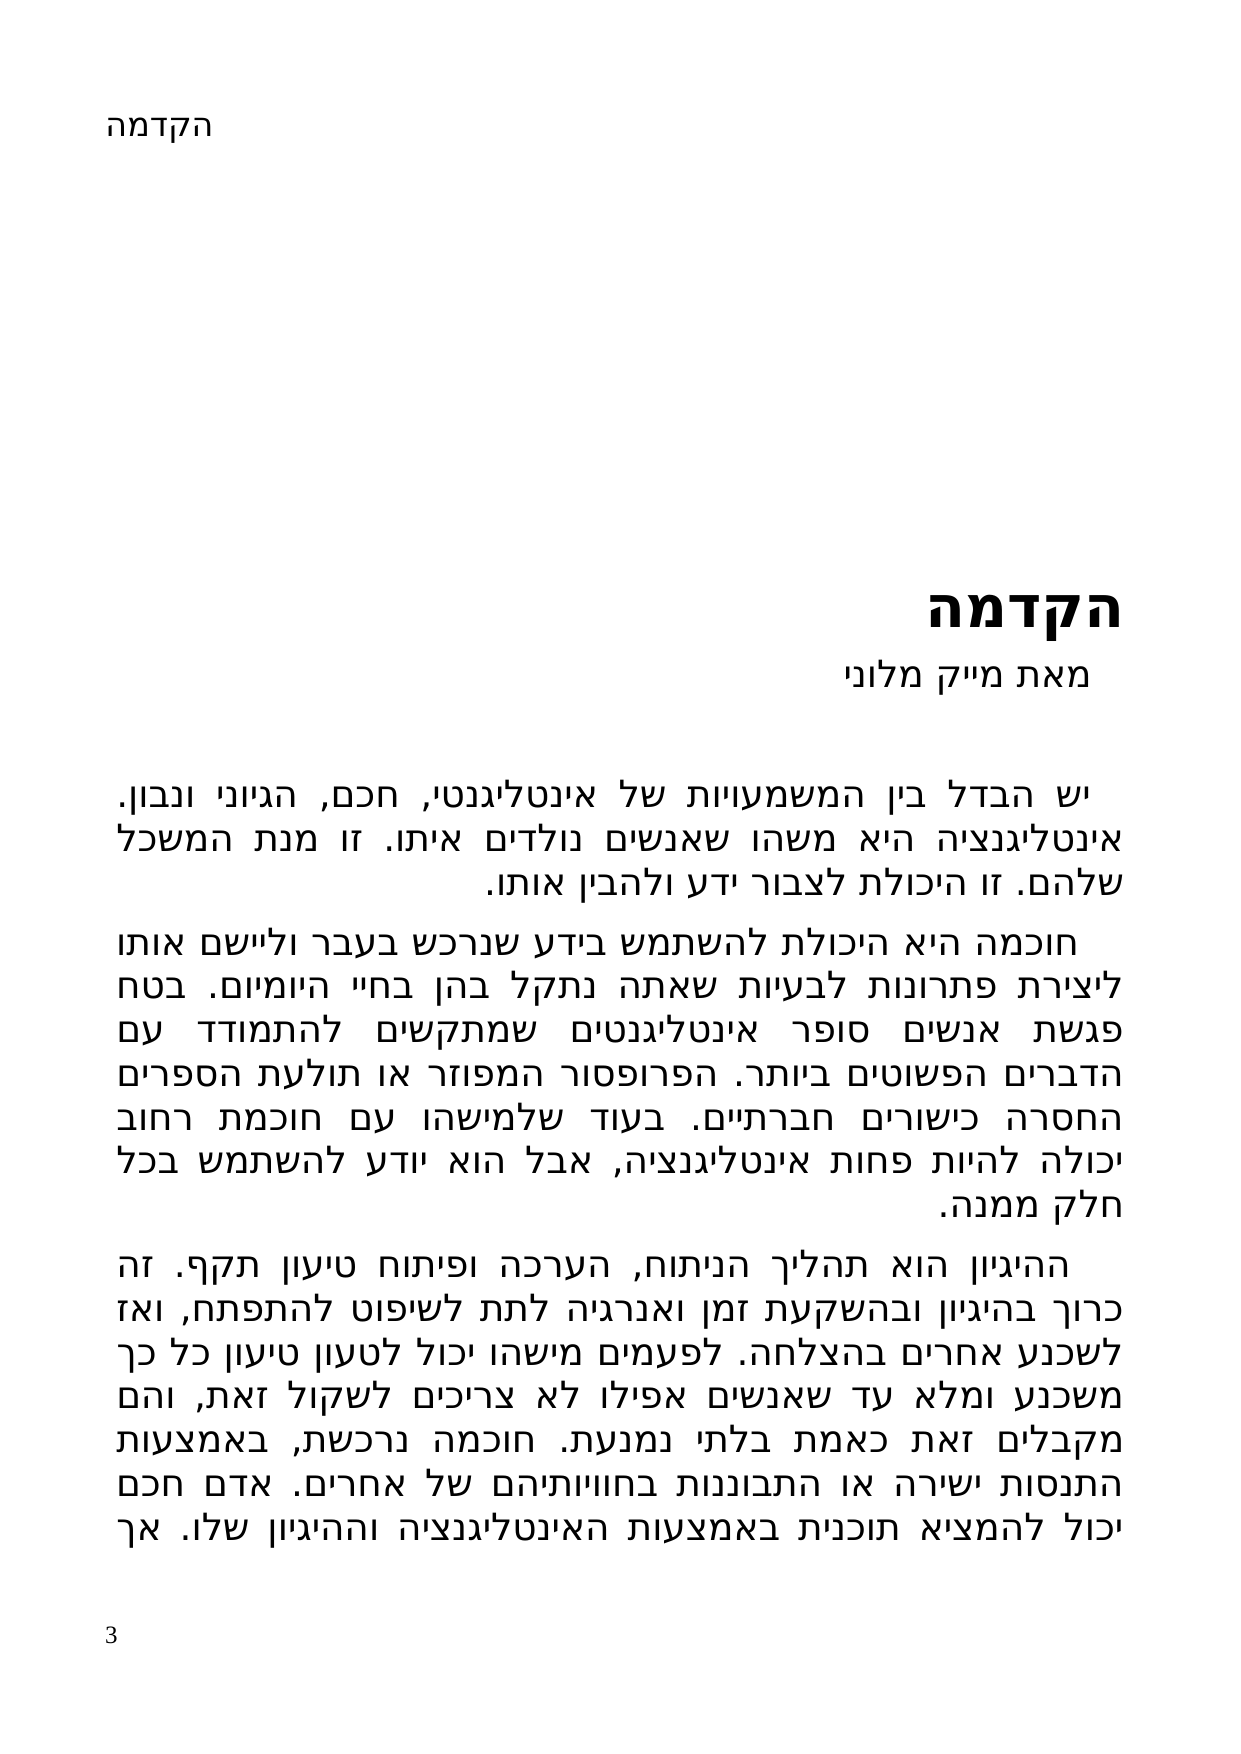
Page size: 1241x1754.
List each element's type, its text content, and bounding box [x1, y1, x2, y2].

subtitle הקדמה [116, 592, 1124, 636]
text יש הבדל בין המשמעויות של אינטליגנטי, חכם, הגיוני ונבון. אינטליגנציה היא משהו שאנשים נולדים איתו. זו מנת המשכל שלהם. זו היכולת לצבור ידע ולהבין אותו. [116, 772, 1124, 904]
text מאת מייק מלוני [116, 652, 1124, 696]
text חוכמה היא היכולת להשתמש בידע שנרכש בעבר וליישם אותו ליצירת פתרונות לבעיות שאתה נתקל בהן בחיי היומיום. בטח פגשת אנשים סופר אינטליגנטים שמתקשים להתמודד עם הדברים הפשוטים ביותר. הפרופסור המפוזר או תולעת הספרים החסרה כישורים חברתיים. בעוד שלמישהו עם חוכמת רחוב יכולה להיות פחות אינטליגנציה, אבל הוא יודע להשתמש בכל חלק ממנה. [116, 920, 1124, 1226]
text ההיגיון הוא תהליך הניתוח, הערכה ופיתוח טיעון תקף. זה כרוך בהיגיון ובהשקעת זמן ואנרגיה לתת לשיפוט להתפתח, ואז לשכנע אחרים בהצלחה. לפעמים מישהו יכול לטעון טיעון כל כך משכנע ומלא עד שאנשים אפילו לא צריכים לשקול זאת, והם מקבלים זאת כאמת בלתי נמנעת. חוכמה נרכשת, באמצעות התנסות ישירה או התבוננות בחוויותיהם של אחרים. אדם חכם יכול להמציא תוכנית באמצעות האינטליגנציה וההיגיון שלו. אך [116, 1242, 1124, 1549]
